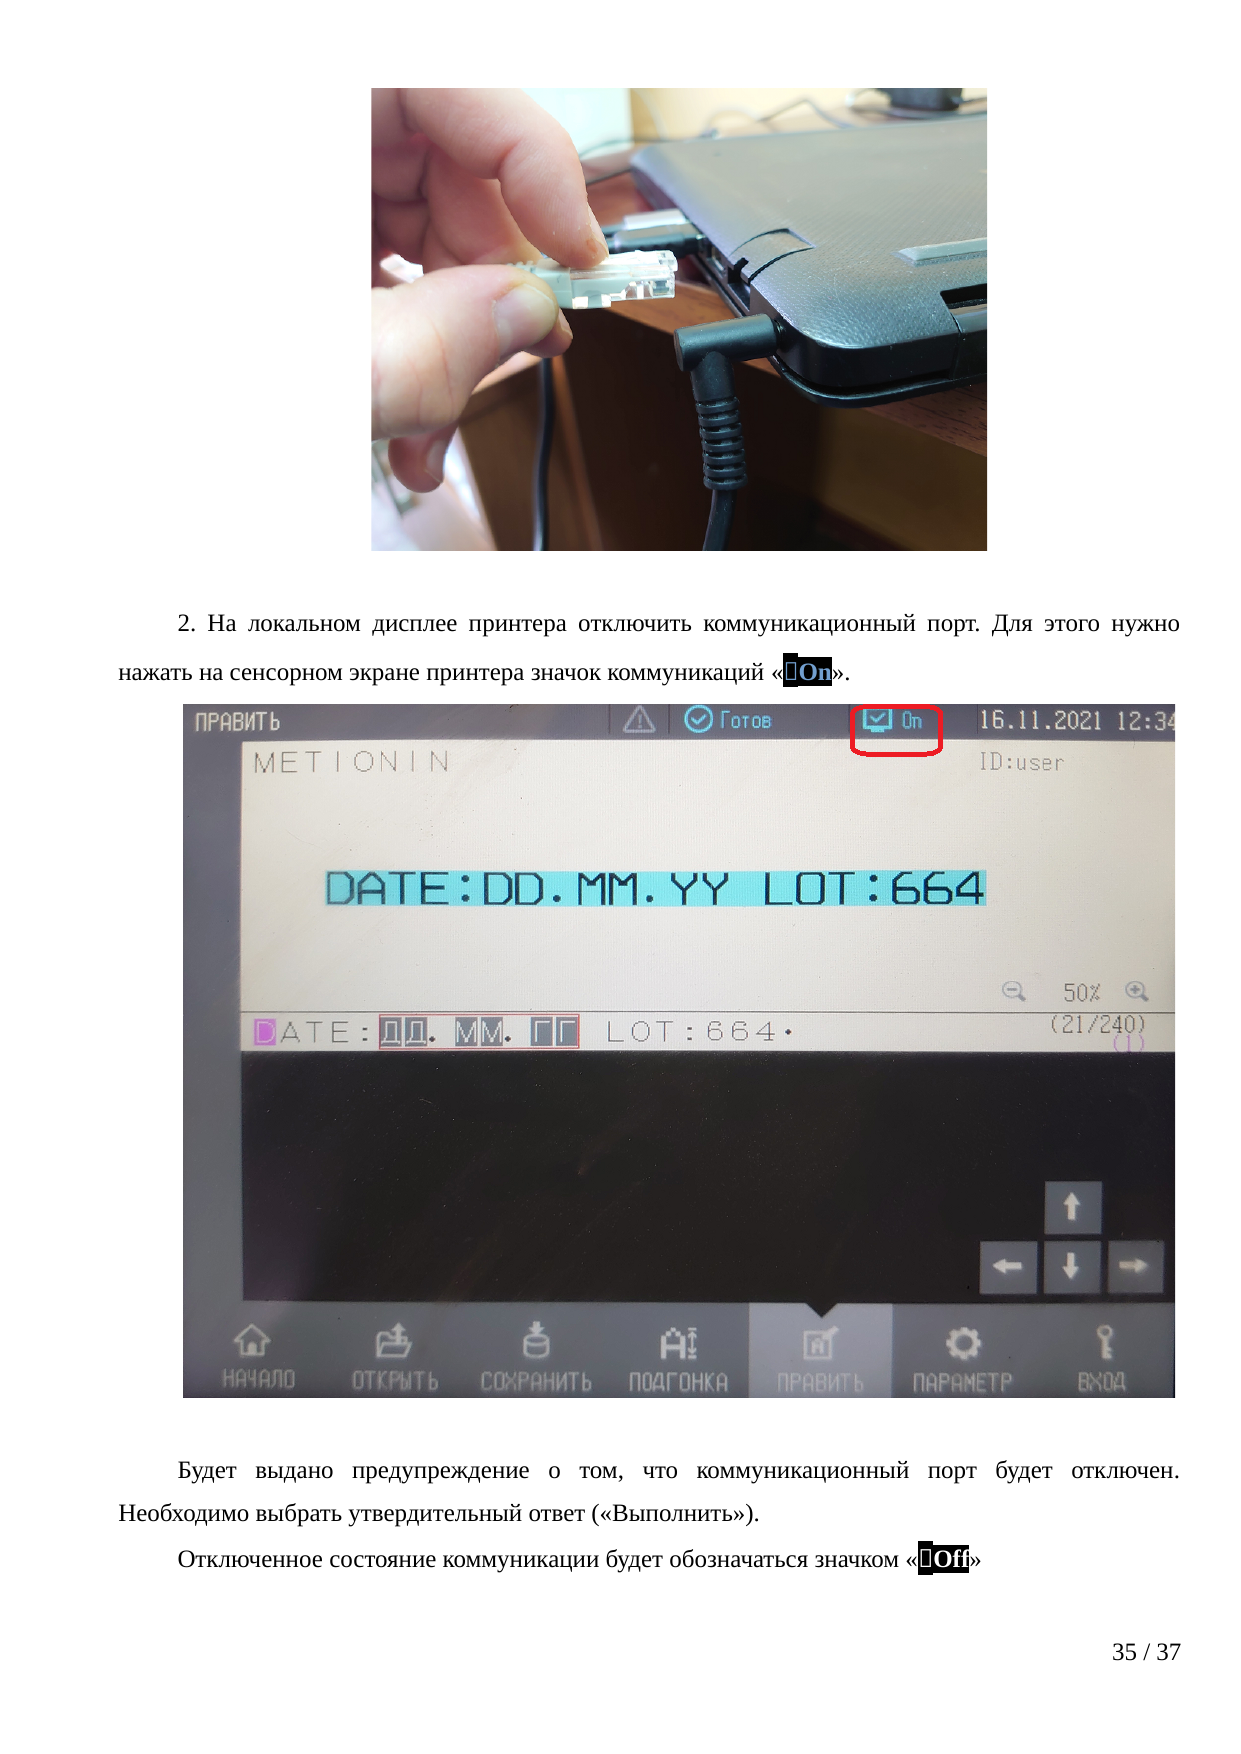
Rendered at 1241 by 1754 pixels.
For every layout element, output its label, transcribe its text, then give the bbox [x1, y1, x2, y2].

picture [183, 704, 1176, 1398]
picture [371, 88, 988, 551]
text 2. На локальном дисплее принтера отключить коммуникационный порт. Для этого нужно нажать на сенсорном экране принтера значок коммуникаций «On». [118, 608, 1181, 687]
text Отключенное состояние коммуникации будет обозначаться значком «Off» [118, 1541, 1181, 1575]
text Будет выдано предупреждение о том, что коммуникационный порт будет отключен. Необходимо выбрать утвердительный ответ («Выполнить»). [118, 1455, 1181, 1527]
